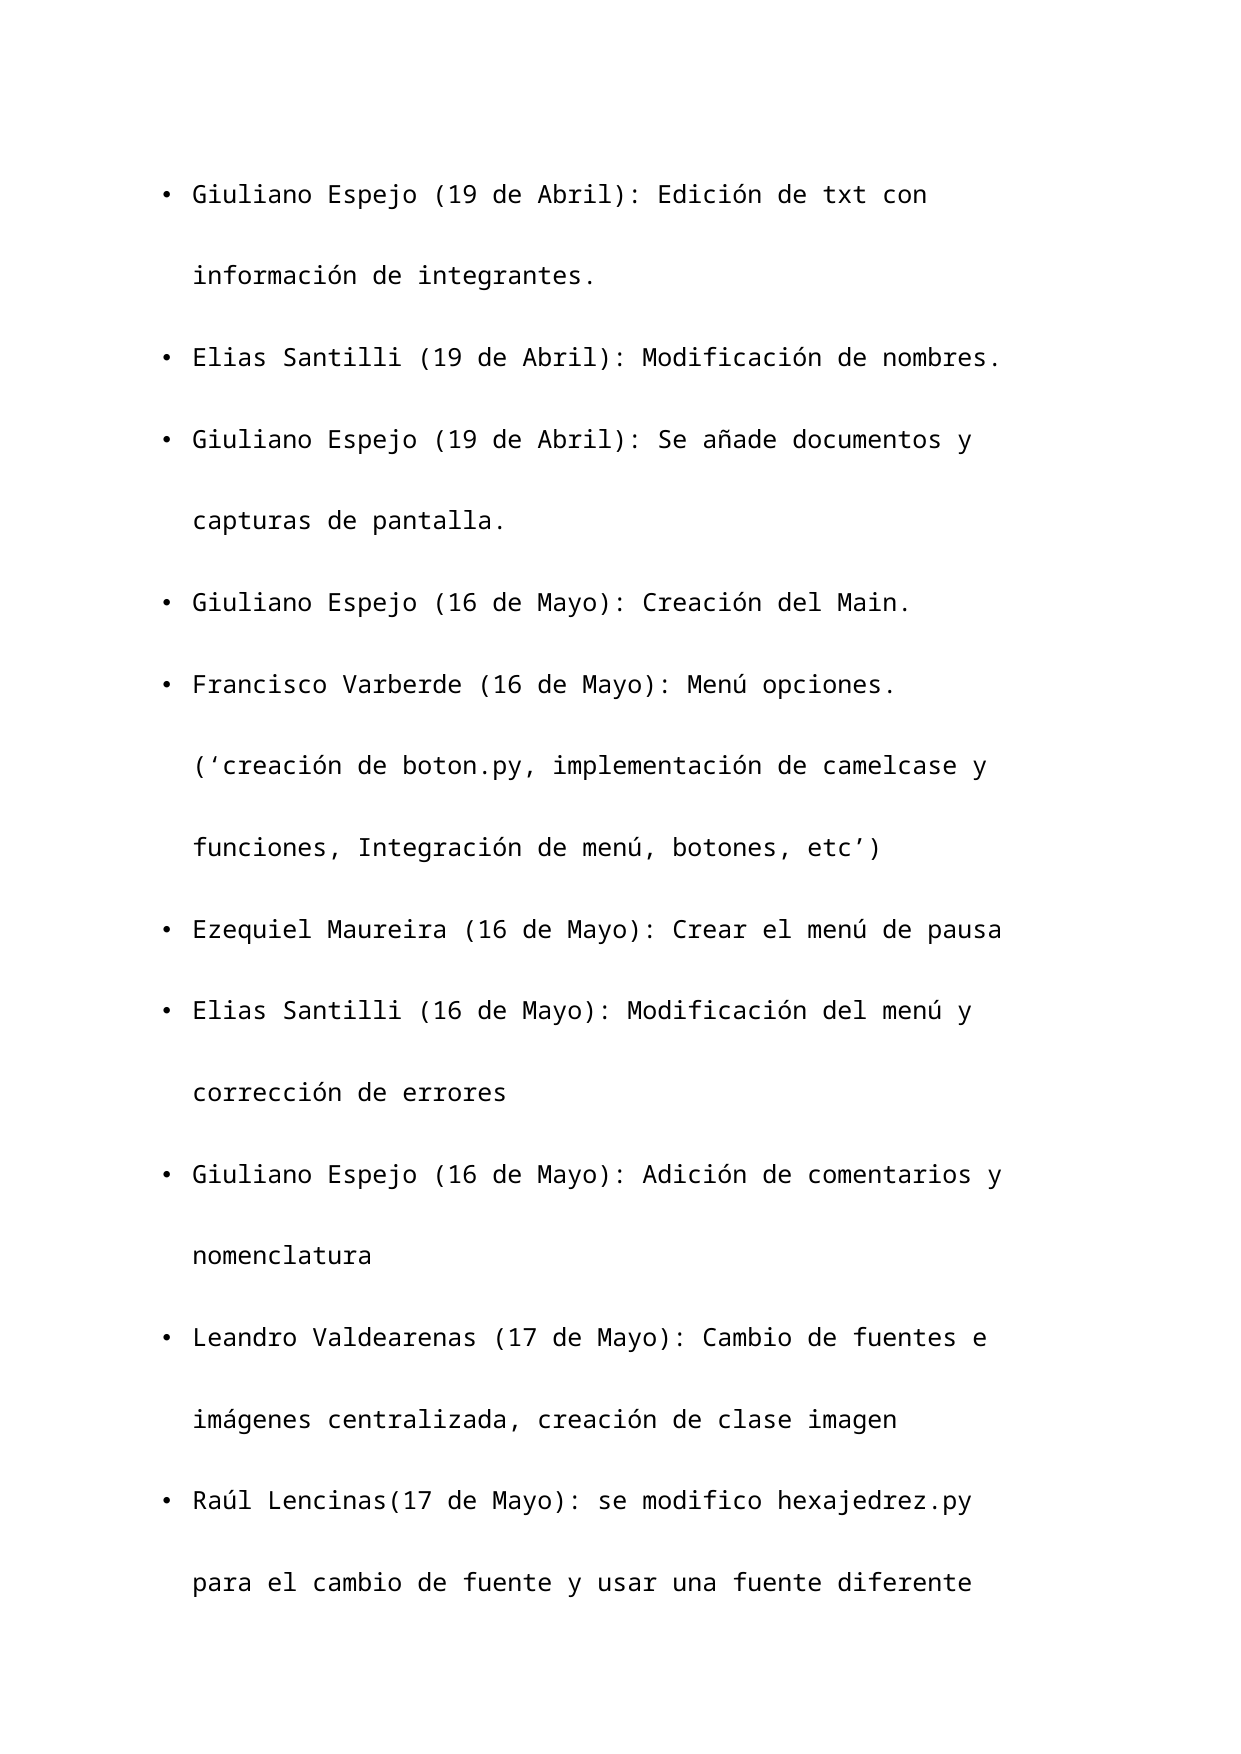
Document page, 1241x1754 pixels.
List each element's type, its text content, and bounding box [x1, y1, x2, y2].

list Elias Santilli (19 de Abril): Modificación de nombres. [162, 340, 1038, 374]
list Giuliano Espejo (16 de Mayo): Adición de comentarios y nomenclatura [162, 1156, 1038, 1272]
list Elias Santilli (16 de Mayo): Modificación del menú y corrección de errores [162, 993, 1038, 1109]
list Giuliano Espejo (19 de Abril): Edición de txt con información de integrantes. [162, 176, 1038, 292]
list Giuliano Espejo (19 de Abril): Se añade documentos y capturas de pantalla. [162, 421, 1038, 537]
list Leandro Valdearenas (17 de Mayo): Cambio de fuentes e imágenes centralizada, creación de clase imagen [162, 1320, 1038, 1435]
list Ezequiel Maureira (16 de Mayo): Crear el menú de pausa [162, 911, 1038, 945]
list Francisco Varberde (16 de Mayo): Menú opciones. (‘creación de boton.py, implementación de camelcase y funciones, Integración de menú, botones, etc’) [162, 666, 1038, 864]
list Raúl Lencinas(17 de Mayo): se modifico hexajedrez.py para el cambio de fuente y usar una fuente diferente [162, 1483, 1038, 1599]
list Giuliano Espejo (16 de Mayo): Creación del Main. [162, 585, 1038, 619]
